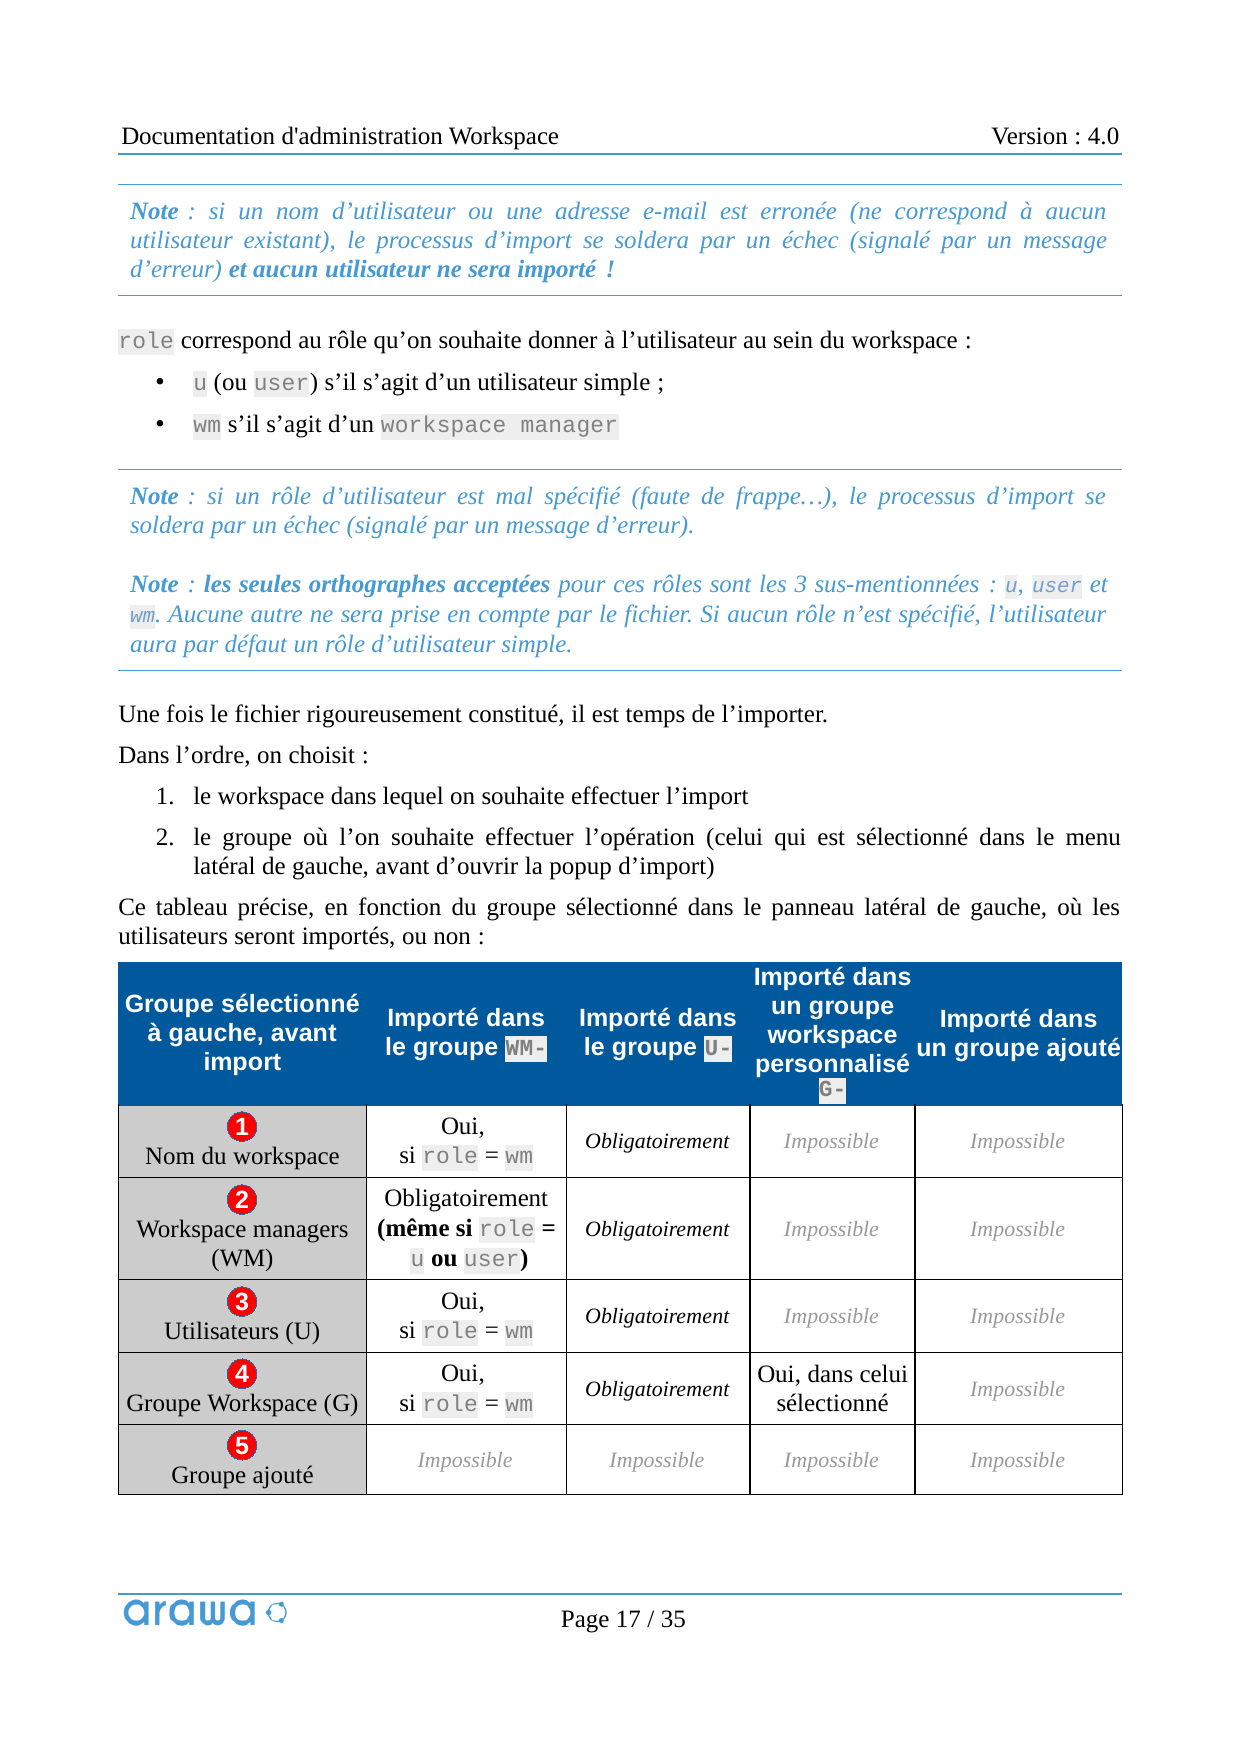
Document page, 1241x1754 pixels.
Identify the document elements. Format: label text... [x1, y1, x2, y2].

table_cell Oui, si role = wm [367, 1353, 566, 1424]
text role correspond au rôle qu’on souhaite donner à l’utilisateur au sein du workspace : [118, 324, 1122, 355]
text Ce tableau précise, en fonction du groupe sélectionné dans le panneau latéral de gauche, où les utilisateurs seront importés, ou non : [118, 892, 1122, 950]
table_header Importé dans un groupe workspace personnalisé G- [750, 962, 915, 1104]
table_cell Groupe Workspace (G) [119, 1353, 366, 1424]
text Note : si un nom d’utilisateur ou une adresse e-mail est erronée (ne correspond à aucun utilisateur existant), le processus d’import se soldera par un échec (signalé par un message d’erreur) et aucun utilisateur ne sera importé ! [118, 185, 1122, 295]
picture [121, 1597, 290, 1628]
table_header Importé dans le groupe U- [566, 962, 750, 1104]
table_cell Impossible [916, 1280, 1122, 1352]
table_cell Obligatoirement [567, 1178, 749, 1279]
table_cell Obligatoirement (même si role = u ou user) [367, 1178, 566, 1279]
table_header Groupe sélectionné à gauche, avant import [118, 962, 366, 1104]
table_cell Impossible [916, 1178, 1122, 1279]
table_cell Obligatoirement [567, 1353, 749, 1424]
table_header Importé dans le groupe WM- [366, 962, 566, 1104]
table_cell Impossible [751, 1280, 914, 1352]
table_cell Impossible [751, 1425, 914, 1494]
table_cell Oui, dans celui sélectionné [751, 1353, 914, 1424]
text Une fois le fichier rigoureusement constitué, il est temps de l’importer. [118, 699, 1122, 728]
list u (ou user) s’il s’agit d’un utilisateur simple ; [156, 367, 1122, 397]
table_cell Impossible [916, 1353, 1122, 1424]
text Note : les seules orthographes acceptées pour ces rôles sont les 3 sus-mentionnées : u, user et wm. Aucune autre ne sera prise en compte par le fichier. Si aucun rôle n’est spécifié, l’utilisateur aura par défaut un rôle d’utilisateur simple. [118, 557, 1122, 670]
list wm s’il s’agit d’un workspace manager [156, 409, 1122, 440]
table_cell Oui, si role = wm [367, 1280, 566, 1352]
list le groupe où l’on souhaite effectuer l’opération (celui qui est sélectionné dans le menu latéral de gauche, avant d’ouvrir la popup d’import) [156, 822, 1122, 880]
table_cell Impossible [751, 1178, 914, 1279]
table_cell Impossible [751, 1106, 914, 1177]
table_header Importé dans un groupe ajouté [915, 962, 1122, 1104]
text Note : si un rôle d’utilisateur est mal spécifié (faute de frappe…), le processus d’import se soldera par un échec (signalé par un message d’erreur). [118, 470, 1122, 539]
table_cell Oui, si role = wm [367, 1106, 566, 1177]
table_cell Obligatoirement [567, 1280, 749, 1352]
table_cell Impossible [367, 1425, 566, 1494]
table_cell Impossible [916, 1425, 1122, 1494]
table_cell Obligatoirement [567, 1106, 749, 1177]
table_cell Workspace managers (WM) [119, 1178, 366, 1279]
table_cell Impossible [916, 1106, 1122, 1177]
table_cell Groupe ajouté [119, 1425, 366, 1494]
table_cell Nom du workspace [119, 1106, 366, 1177]
table_cell Utilisateurs (U) [119, 1280, 366, 1352]
text Dans l’ordre, on choisit : [118, 740, 1122, 769]
table_cell Impossible [567, 1425, 749, 1494]
list le workspace dans lequel on souhaite effectuer l’import [156, 781, 1122, 810]
